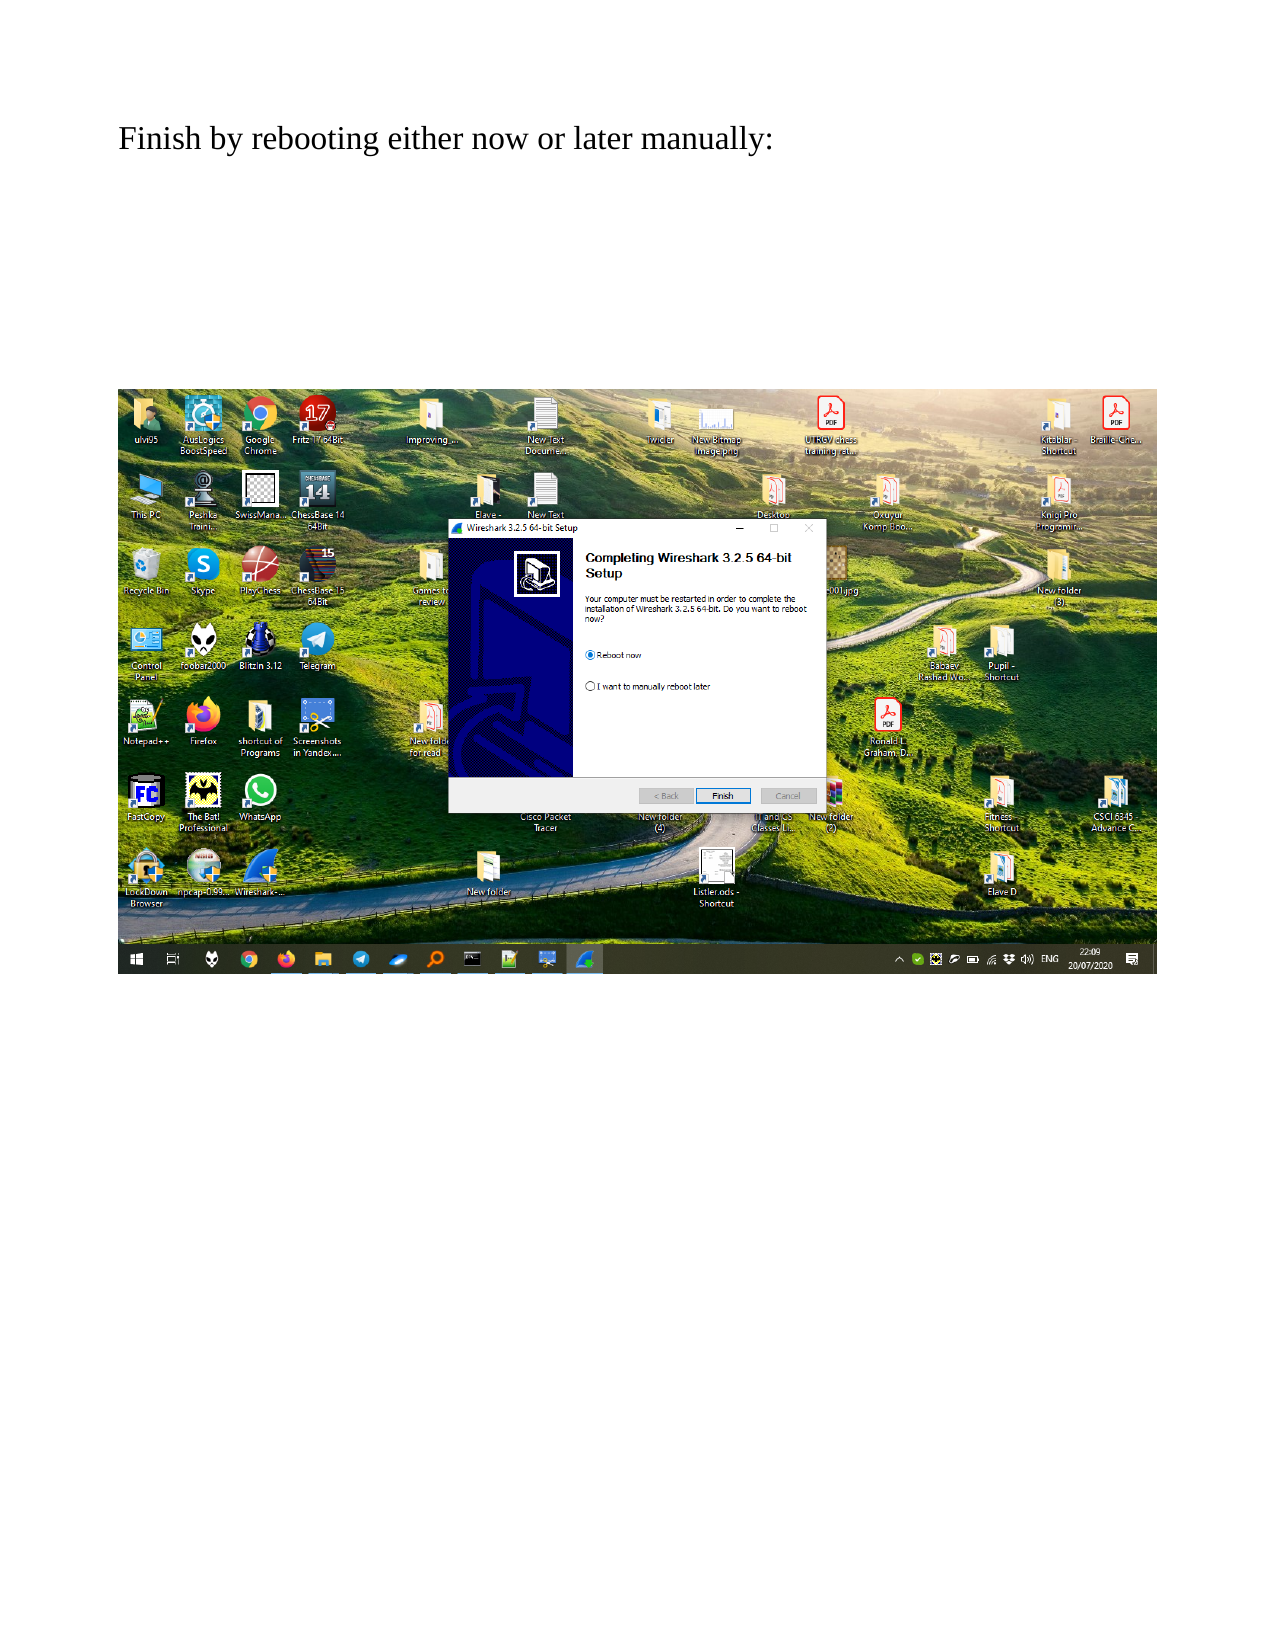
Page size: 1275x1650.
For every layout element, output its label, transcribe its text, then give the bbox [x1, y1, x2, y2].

text Finish by rebooting either now or later manually: [118, 118, 1157, 156]
picture [118, 389, 1157, 974]
